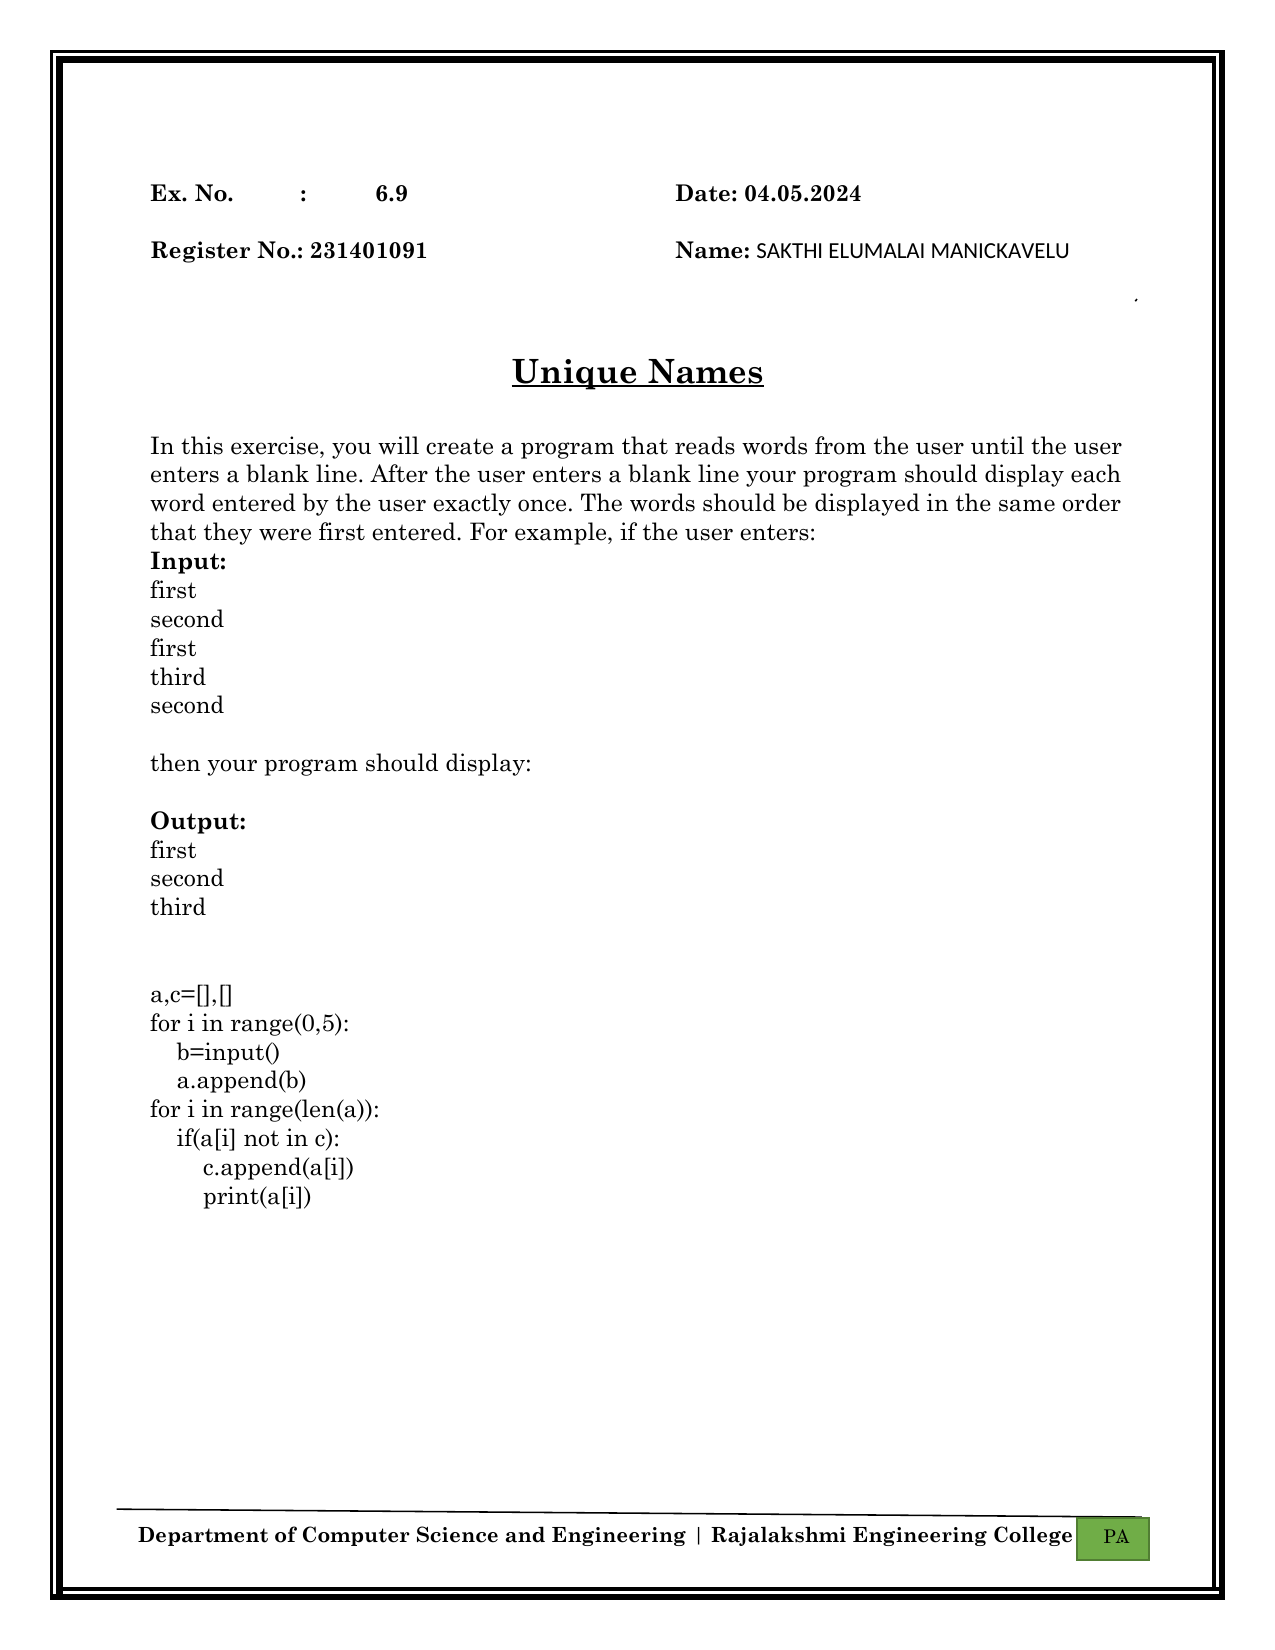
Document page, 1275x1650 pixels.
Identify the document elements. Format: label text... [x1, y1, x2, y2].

text second [150, 603, 1125, 632]
text first [150, 575, 1125, 603]
text first [150, 632, 1125, 661]
text a,c=[],[] [150, 979, 1125, 1007]
text c.append(a[i]) [150, 1152, 1125, 1181]
text In this exercise, you will create a program that reads words from the user until the user enters a blank line. After the user enters a blank line your program should display each word entered by the user exactly once. The words should be displayed in the same order that they were first entered. For example, if the user enters: [150, 430, 1125, 546]
text b=input() [150, 1036, 1125, 1065]
text a.append(b) [150, 1065, 1125, 1094]
text print(a[i]) [150, 1181, 1125, 1209]
text Output: [150, 806, 1125, 834]
text second [150, 690, 1125, 719]
text second [150, 863, 1125, 892]
text for i in range(0,5): [150, 1007, 1125, 1036]
text Unique Names [150, 350, 1125, 390]
text first [150, 834, 1125, 863]
text Register No.: 231401091 Name: SAKTHI ELUMALAI MANICKAVELU [150, 236, 1125, 264]
text Input: [150, 546, 1125, 575]
text Ex. No. : 6.9 Date: 04.05.2024 [150, 179, 1125, 207]
text if(a[i] not in c): [150, 1123, 1125, 1152]
text third [150, 661, 1125, 690]
text for i in range(len(a)): [150, 1094, 1125, 1123]
text third [150, 892, 1125, 921]
text then your program should display: [150, 748, 1125, 777]
